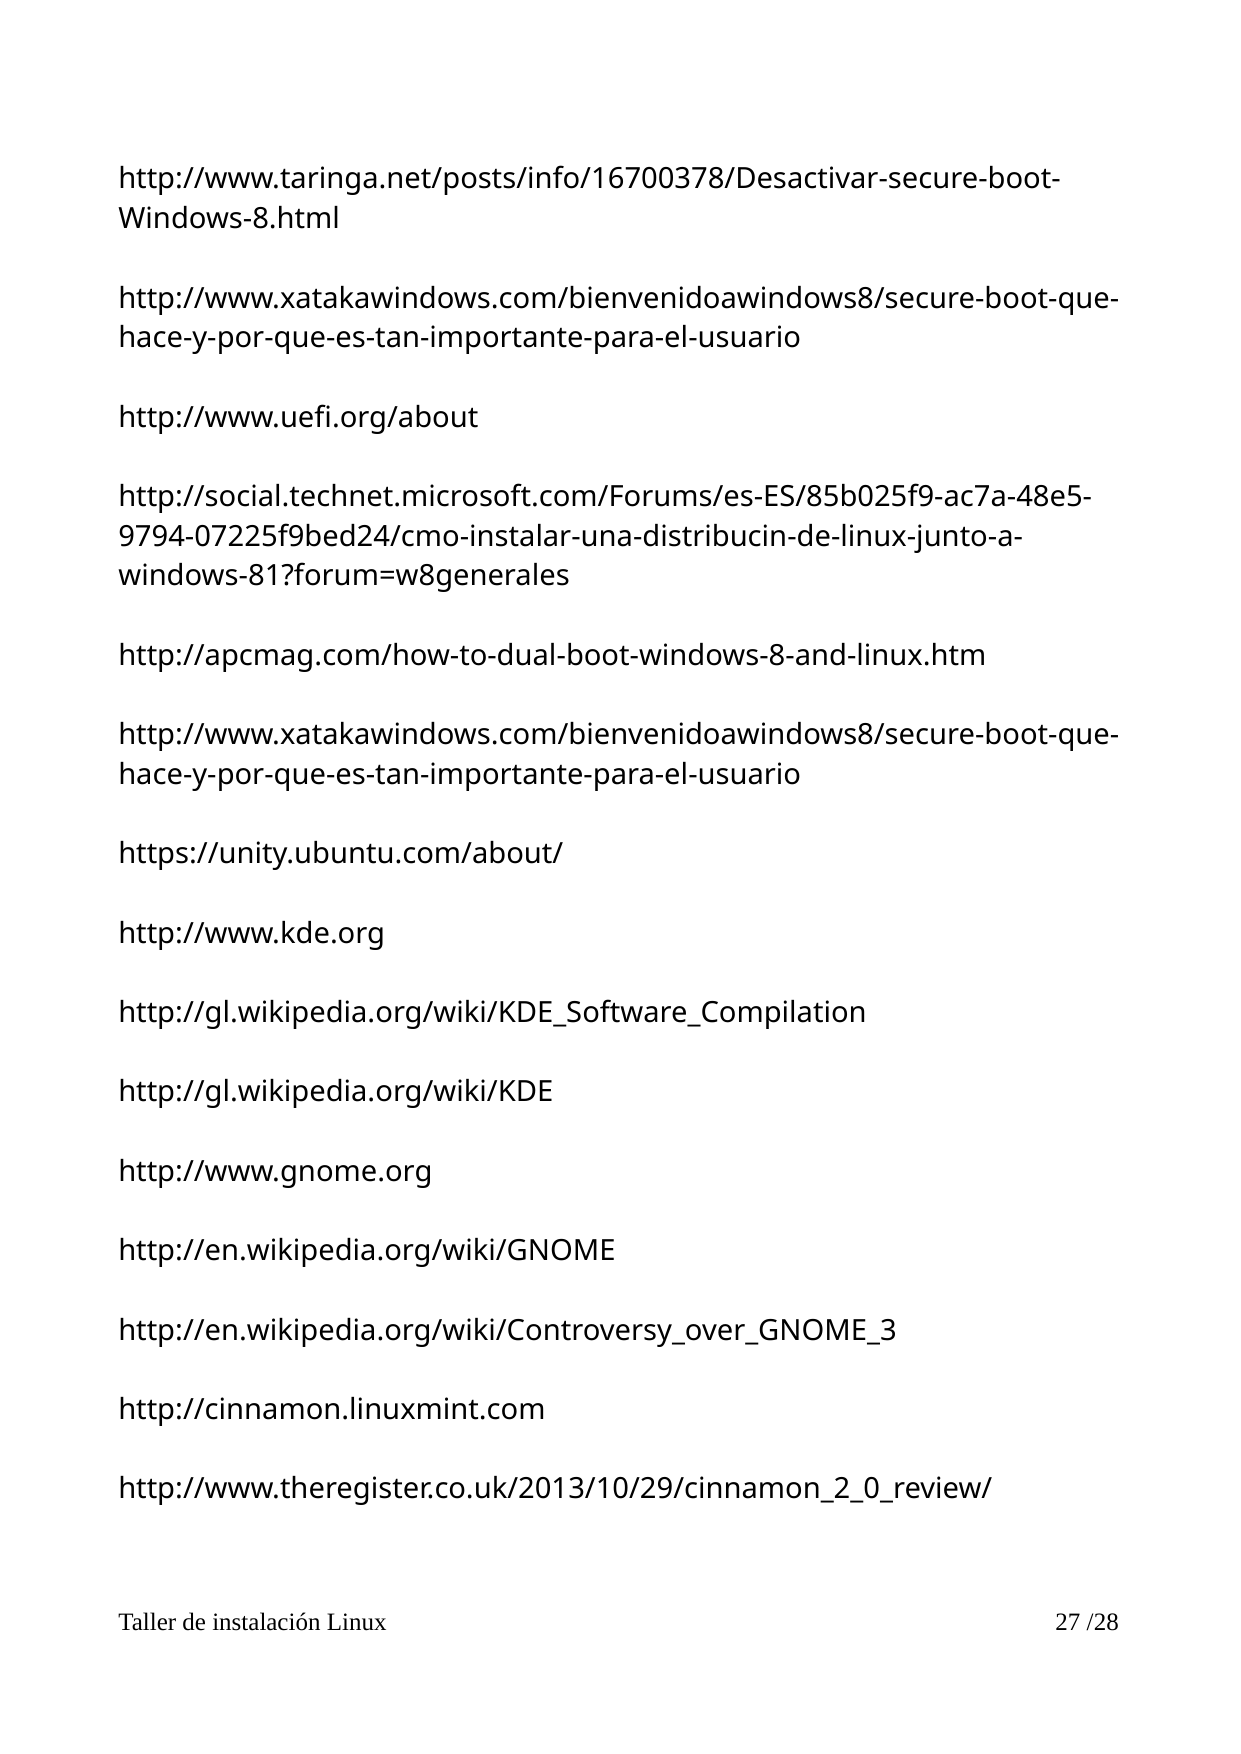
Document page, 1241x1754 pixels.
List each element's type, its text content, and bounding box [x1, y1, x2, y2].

text http://gl.wikipedia.org/wiki/KDE_Software_Compilation [118, 991, 1122, 1031]
text https://unity.ubuntu.com/about/ [118, 832, 1122, 872]
text http://en.wikipedia.org/wiki/Controversy_over_GNOME_3 [118, 1309, 1122, 1348]
text http://apcmag.com/how-to-dual-boot-windows-8-and-linux.htm [118, 634, 1122, 674]
text http://www.gnome.org [118, 1150, 1122, 1190]
text http://www.xatakawindows.com/bienvenidoawindows8/secure-boot-que-hace-y-por-que-es-tan-importante-para-el-usuario [118, 713, 1122, 793]
text http://social.technet.microsoft.com/Forums/es-ES/85b025f9-ac7a-48e5-9794-07225f9bed24/cmo-instalar-una-distribucin-de-linux-junto-a-windows-81?forum=w8generales [118, 475, 1122, 594]
text http://www.taringa.net/posts/info/16700378/Desactivar-secure-boot-Windows-8.html [118, 158, 1122, 237]
text http://www.uefi.org/about [118, 396, 1122, 436]
text http://cinnamon.linuxmint.com [118, 1388, 1122, 1428]
text http://www.theregister.co.uk/2013/10/29/cinnamon_2_0_review/ [118, 1467, 1122, 1507]
text http://gl.wikipedia.org/wiki/KDE [118, 1071, 1122, 1110]
text http://www.xatakawindows.com/bienvenidoawindows8/secure-boot-que-hace-y-por-que-es-tan-importante-para-el-usuario [118, 277, 1122, 356]
text http://www.kde.org [118, 912, 1122, 952]
text http://en.wikipedia.org/wiki/GNOME [118, 1229, 1122, 1269]
